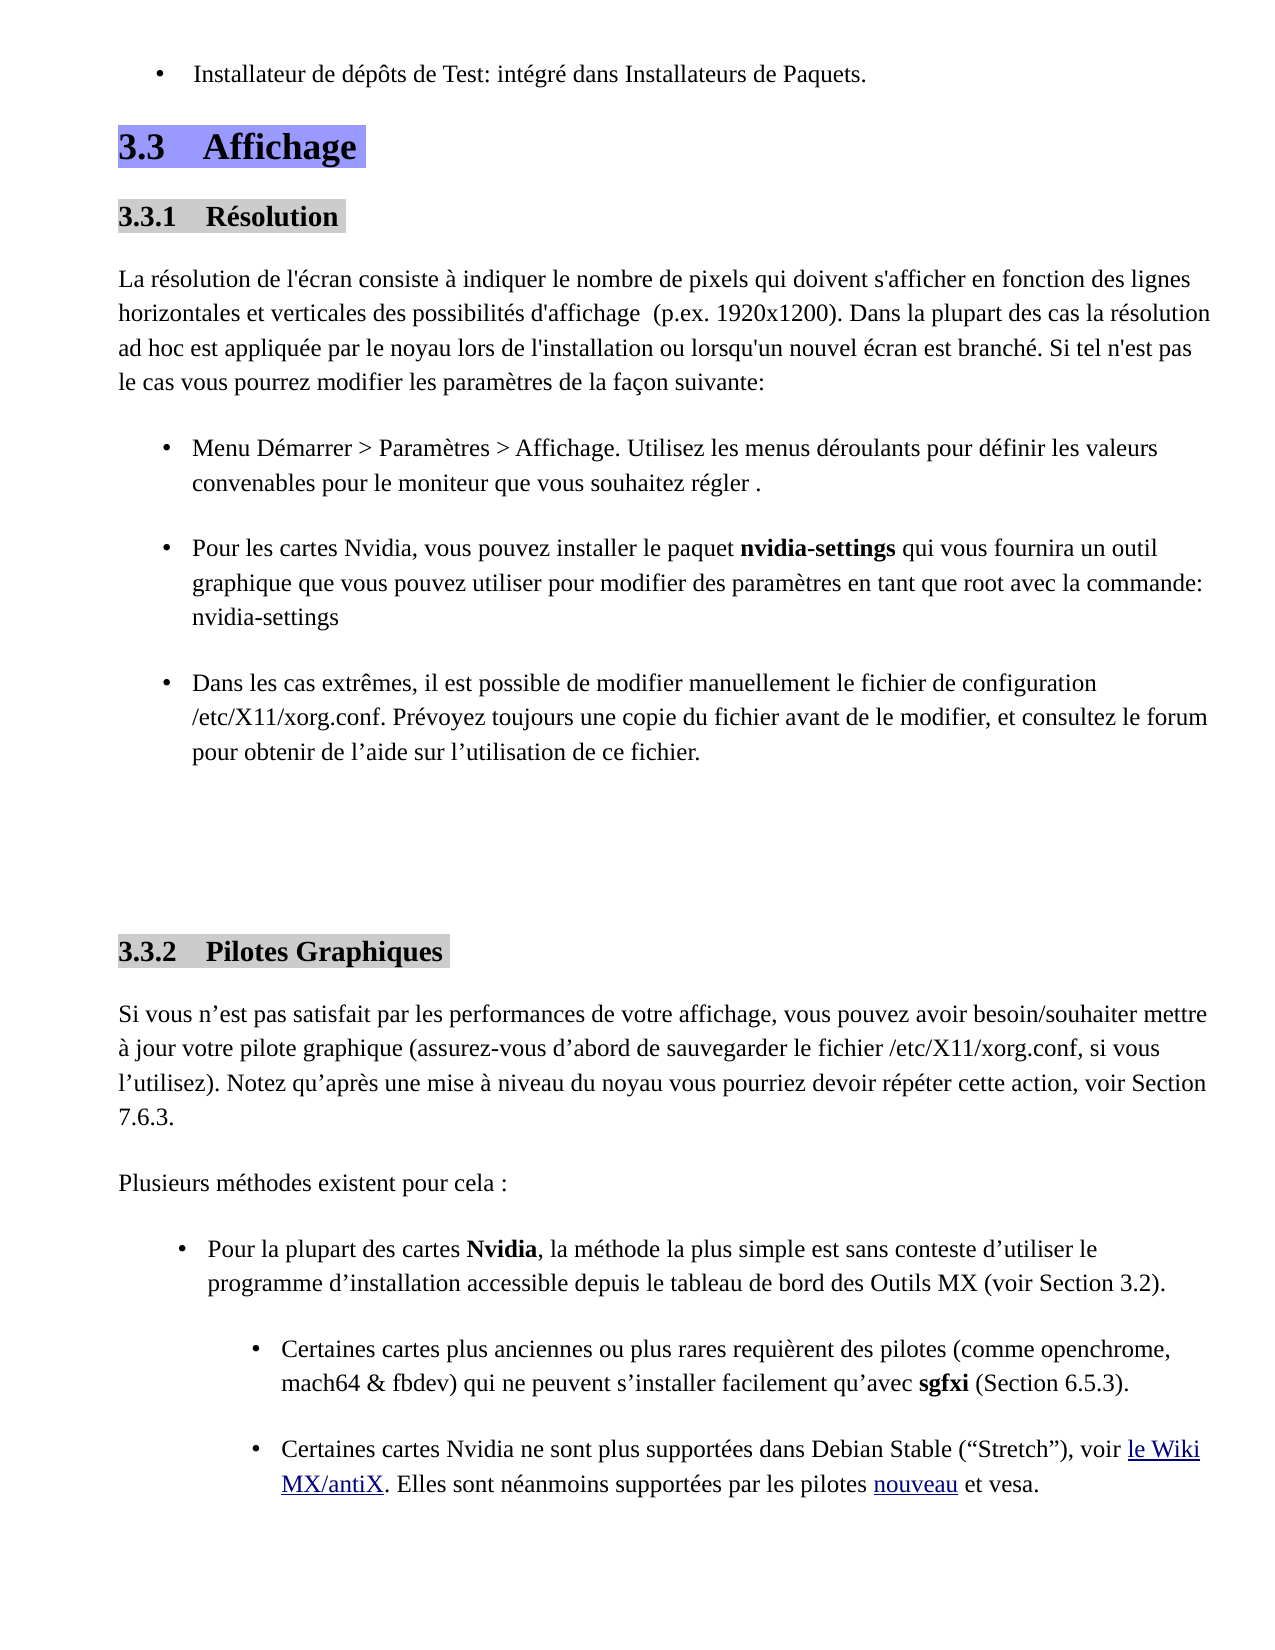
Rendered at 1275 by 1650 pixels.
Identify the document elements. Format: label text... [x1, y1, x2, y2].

list Pour la plupart des cartes Nvidia, la méthode la plus simple est sans conteste d’utiliser le programme d’installation accessible depuis le tableau de bord des Outils MX (voir Section 3.2). [178, 1234, 1200, 1297]
subtitle 3.3 Affichage [366, 125, 1216, 168]
text La résolution de l'écran consiste à indiquer le nombre de pixels qui doivent s'afficher en fonction des lignes horizontales et verticales des possibilités d'affichage (p.ex. 1920x1200). Dans la plupart des cas la résolution ad hoc est appliquée par le noyau lors de l'installation ou lorsqu'un nouvel écran est branché. Si tel n'est pas le cas vous pourrez modifier les paramètres de la façon suivante: [118, 264, 1216, 396]
list Dans les cas extrêmes, il est possible de modifier manuellement le fichier de configuration /etc/X11/xorg.conf. Prévoyez toujours une copie du fichier avant de le modifier, et consultez le forum pour obtenir de l’aide sur l’utilisation de ce fichier. [162, 668, 1216, 766]
list Certaines cartes Nvidia ne sont plus supportées dans Debian Stable (“Stretch”), voir le Wiki MX/antiX. Elles sont néanmoins supportées par les pilotes nouveau et vesa. [252, 1434, 1200, 1497]
list Pour les cartes Nvidia, vous pouvez installer le paquet nvidia-settings qui vous fournira un outil graphique que vous pouvez utiliser pour modifier des paramètres en tant que root avec la commande: nvidia-settings [162, 533, 1216, 631]
list Certaines cartes plus anciennes ou plus rares requièrent des pilotes (comme openchrome, mach64 & fbdev) qui ne peuvent s’installer facilement qu’avec sgfxi (Section 6.5.3). [252, 1334, 1200, 1397]
text Si vous n’est pas satisfait par les performances de votre affichage, vous pouvez avoir besoin/souhaiter mettre à jour votre pilote graphique (assurez-vous d’abord de sauvegarder le fichier /etc/X11/xorg.conf, si vous l’utilisez). Notez qu’après une mise à niveau du noyau vous pourriez devoir répéter cette action, voir Section 7.6.3. [118, 999, 1216, 1131]
list Installateur de dépôts de Test: intégré dans Installateurs de Paquets. [156, 59, 1216, 88]
subtitle 3.3.1 Résolution [346, 199, 1216, 233]
subtitle 3.3.2 Pilotes Graphiques [450, 934, 1216, 968]
text Plusieurs méthodes existent pour cela : [118, 1168, 1216, 1197]
list Menu Démarrer > Paramètres > Affichage. Utilisez les menus déroulants pour définir les valeurs convenables pour le moniteur que vous souhaitez régler . [162, 433, 1216, 496]
